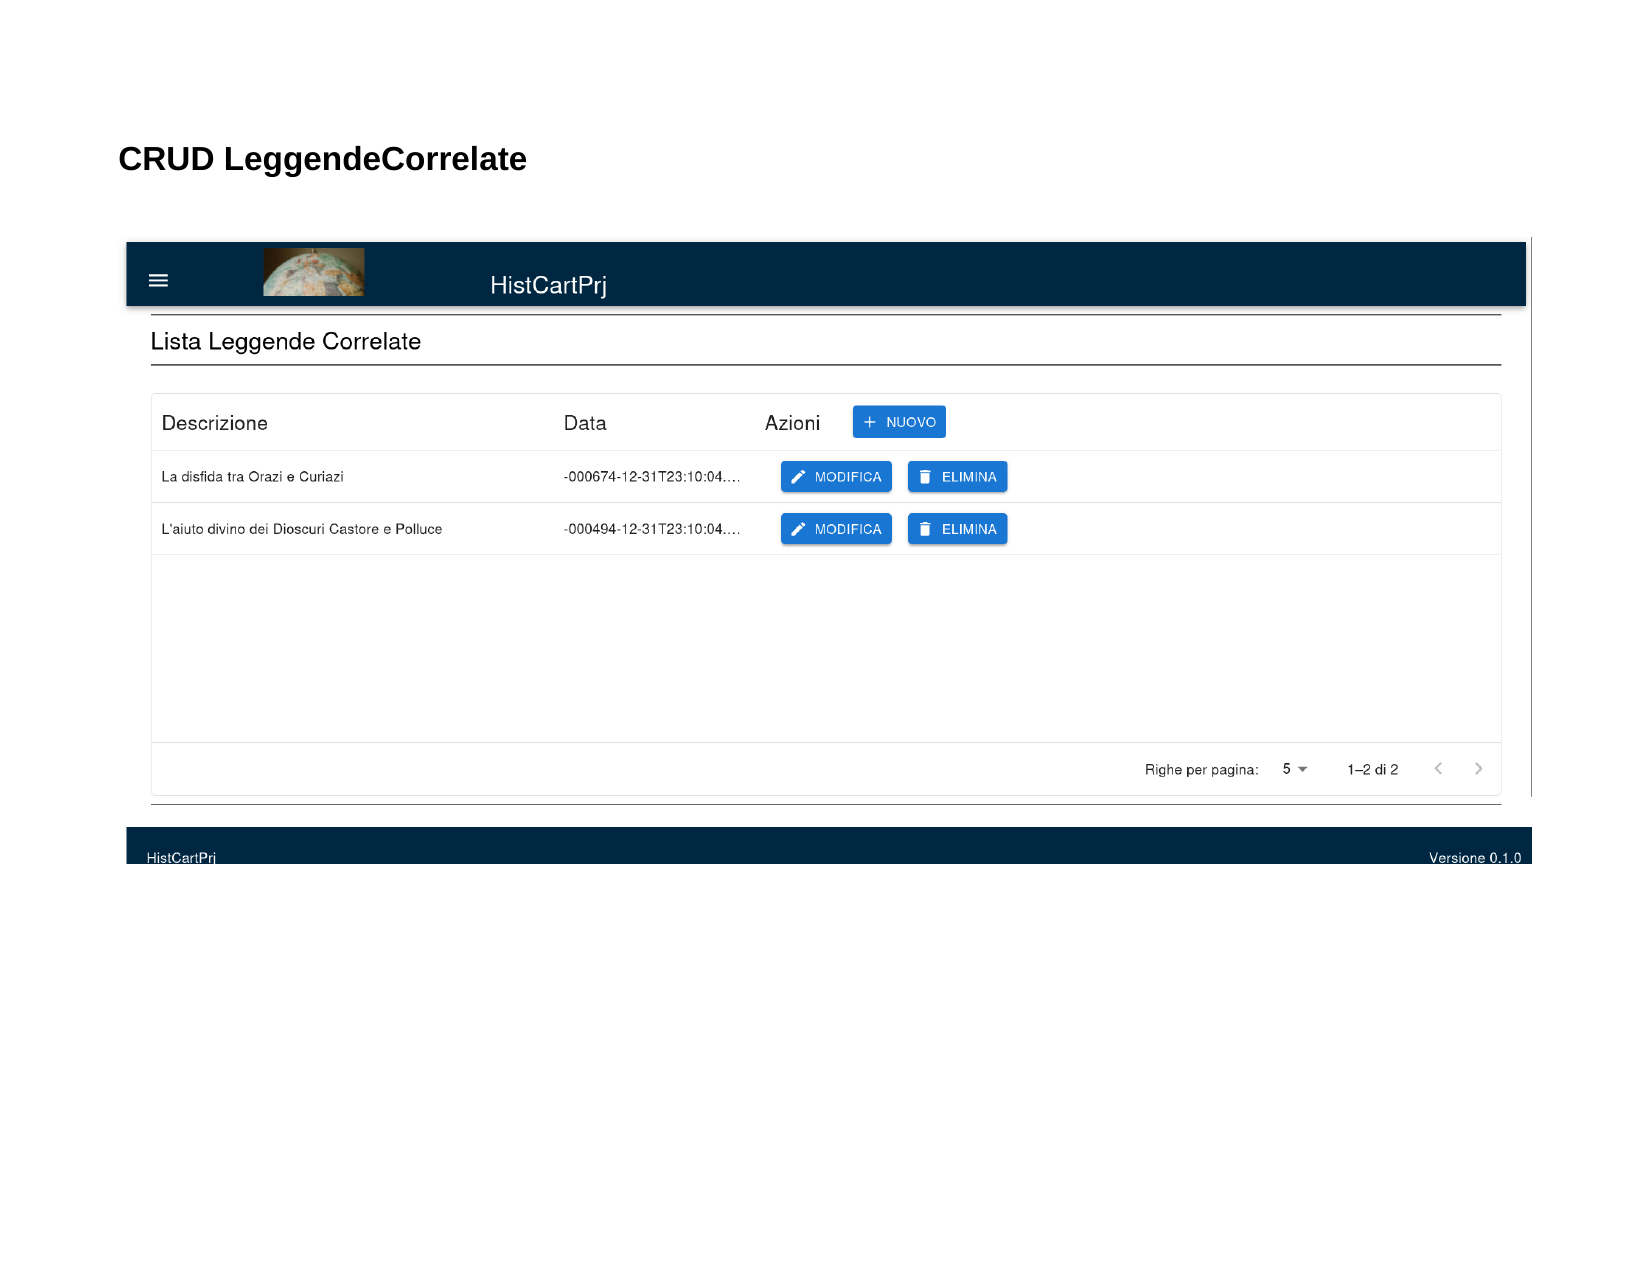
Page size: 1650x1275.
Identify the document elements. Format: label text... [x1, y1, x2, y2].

subtitle CRUD LeggendeCorrelate [118, 139, 1532, 177]
picture [118, 237, 1532, 864]
